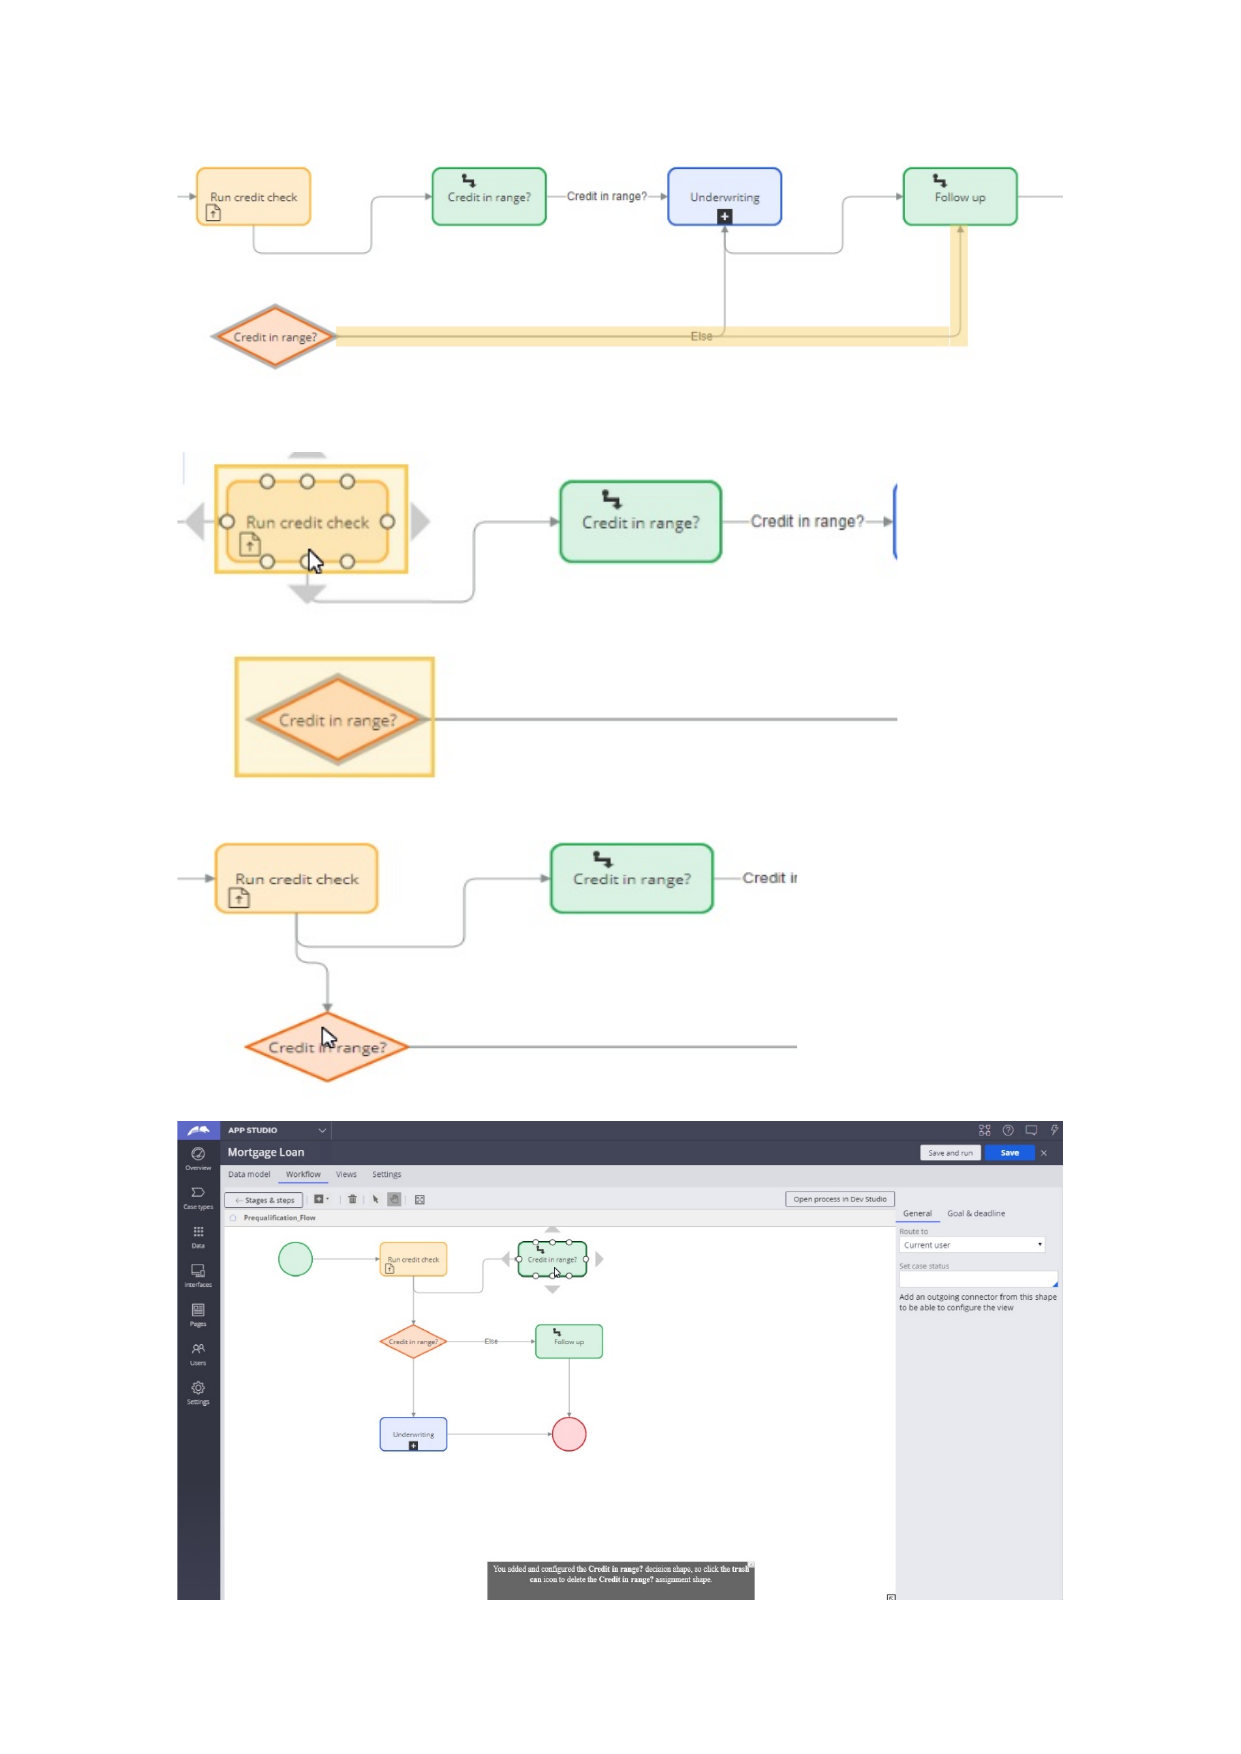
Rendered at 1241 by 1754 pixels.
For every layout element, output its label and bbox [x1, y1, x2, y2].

picture [177, 452, 898, 801]
picture [177, 1121, 1063, 1600]
picture [177, 147, 1063, 434]
picture [177, 819, 798, 1103]
